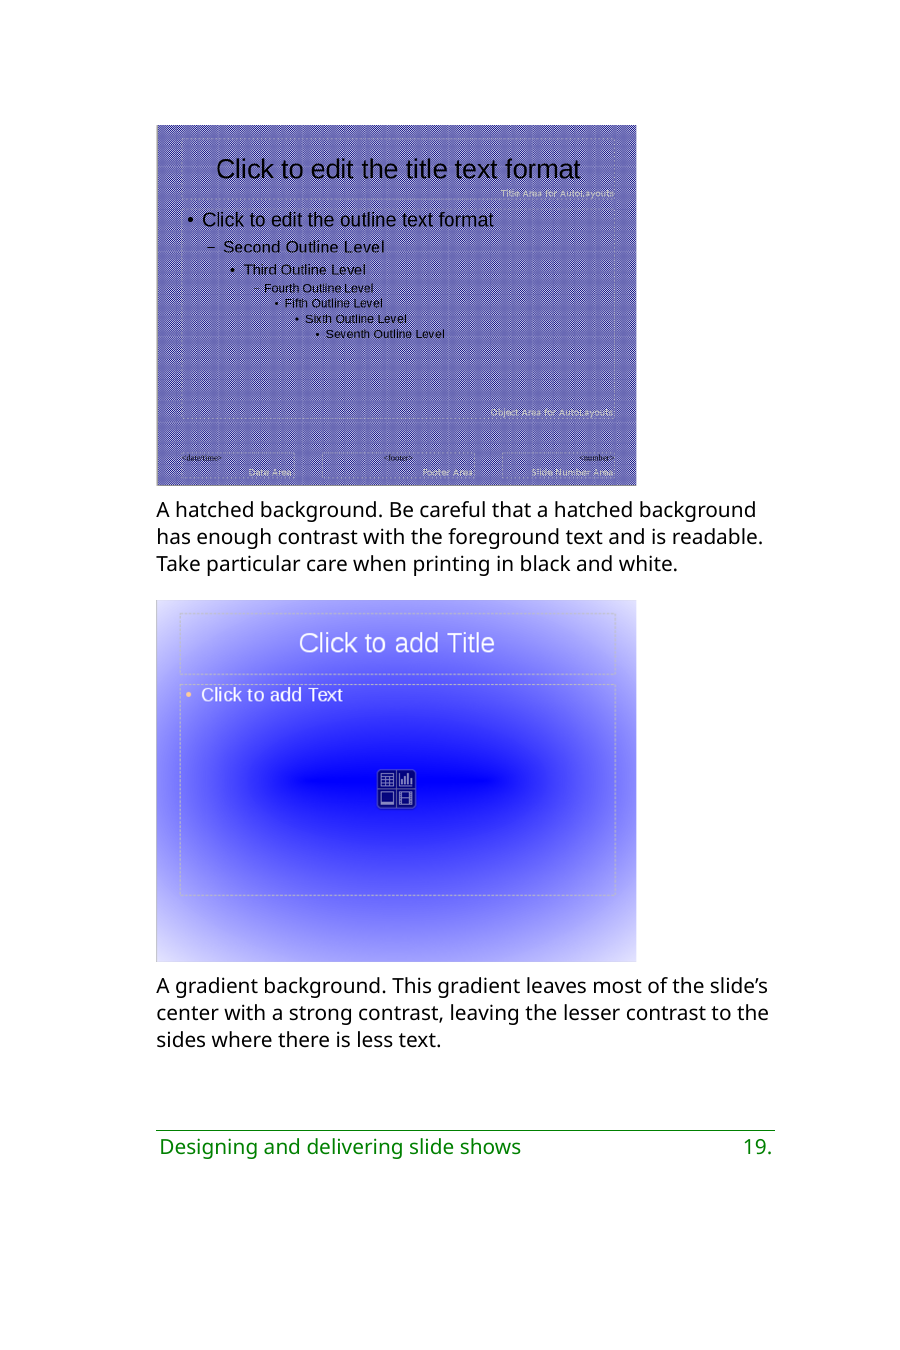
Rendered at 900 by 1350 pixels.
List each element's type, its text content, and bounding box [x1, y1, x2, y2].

picture [156, 125, 637, 486]
picture [156, 600, 637, 962]
table_cell A hatched background. Be careful that a hatched background has enough contrast with the foreground text and is readable. Take particular care when printing in black and white. [156, 488, 775, 577]
table_cell A gradient background. This gradient leaves most of the slide’s center with a strong contrast, leaving the lesser contrast to the sides where there is less text. [156, 964, 775, 1053]
table_header [156, 125, 775, 488]
table_header [156, 600, 775, 964]
